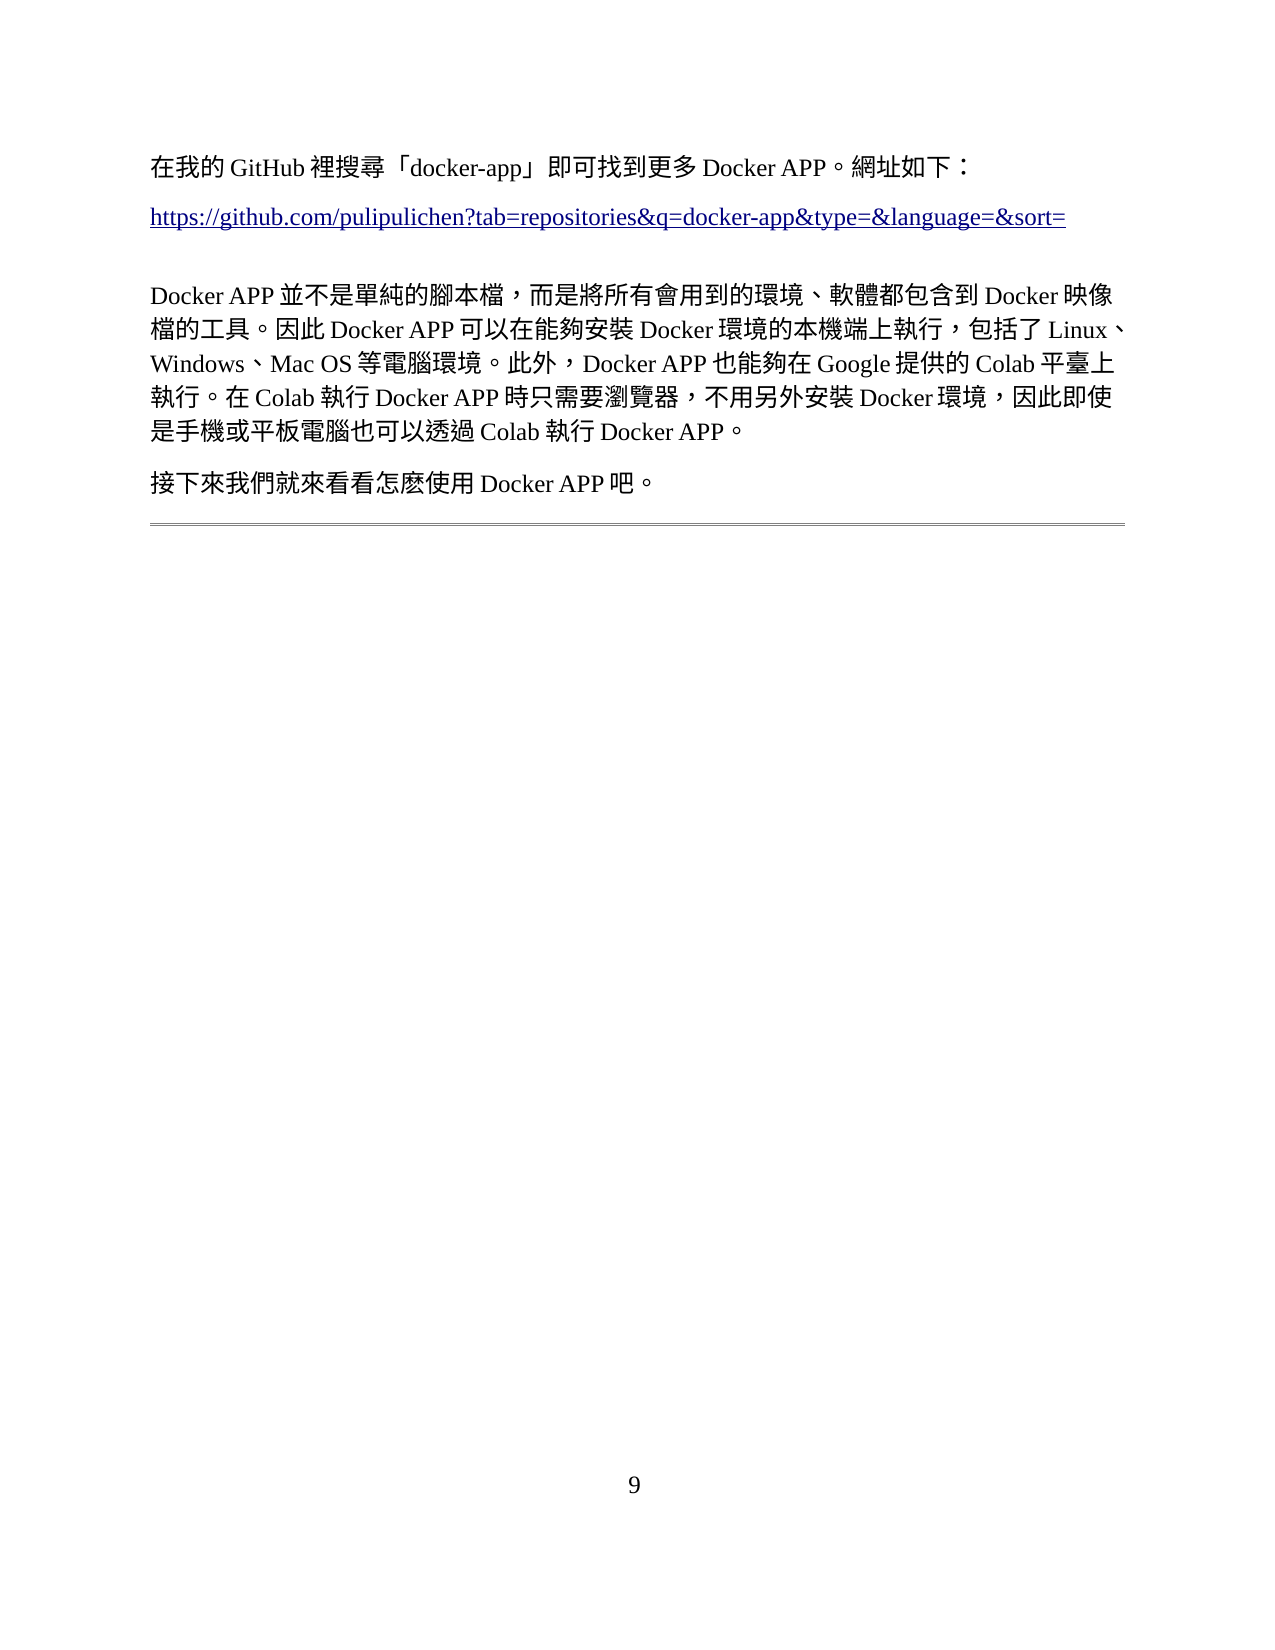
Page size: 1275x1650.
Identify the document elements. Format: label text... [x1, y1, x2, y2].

text 在我的GitHub裡搜尋「docker-app」即可找到更多Docker APP。網址如下： [150, 150, 1125, 184]
text https://github.com/pulipulichen?tab=repositories&q=docker-app&type=&language=&sort= [150, 202, 1125, 259]
text Docker APP並不是單純的腳本檔，而是將所有會用到的環境、軟體都包含到Docker映像檔的工具。因此Docker APP可以在能夠安裝Docker環境的本機端上執行，包括了Linux、Windows、Mac OS等電腦環境。此外，Docker APP也能夠在Google提供的Colab平臺上執行。在Colab執行Docker APP時只需要瀏覽器，不用另外安裝Docker環境，因此即使是手機或平板電腦也可以透過Colab執行Docker APP。 [150, 277, 1125, 448]
text 接下來我們就來看看怎麽使用Docker APP吧。 [150, 466, 1125, 500]
